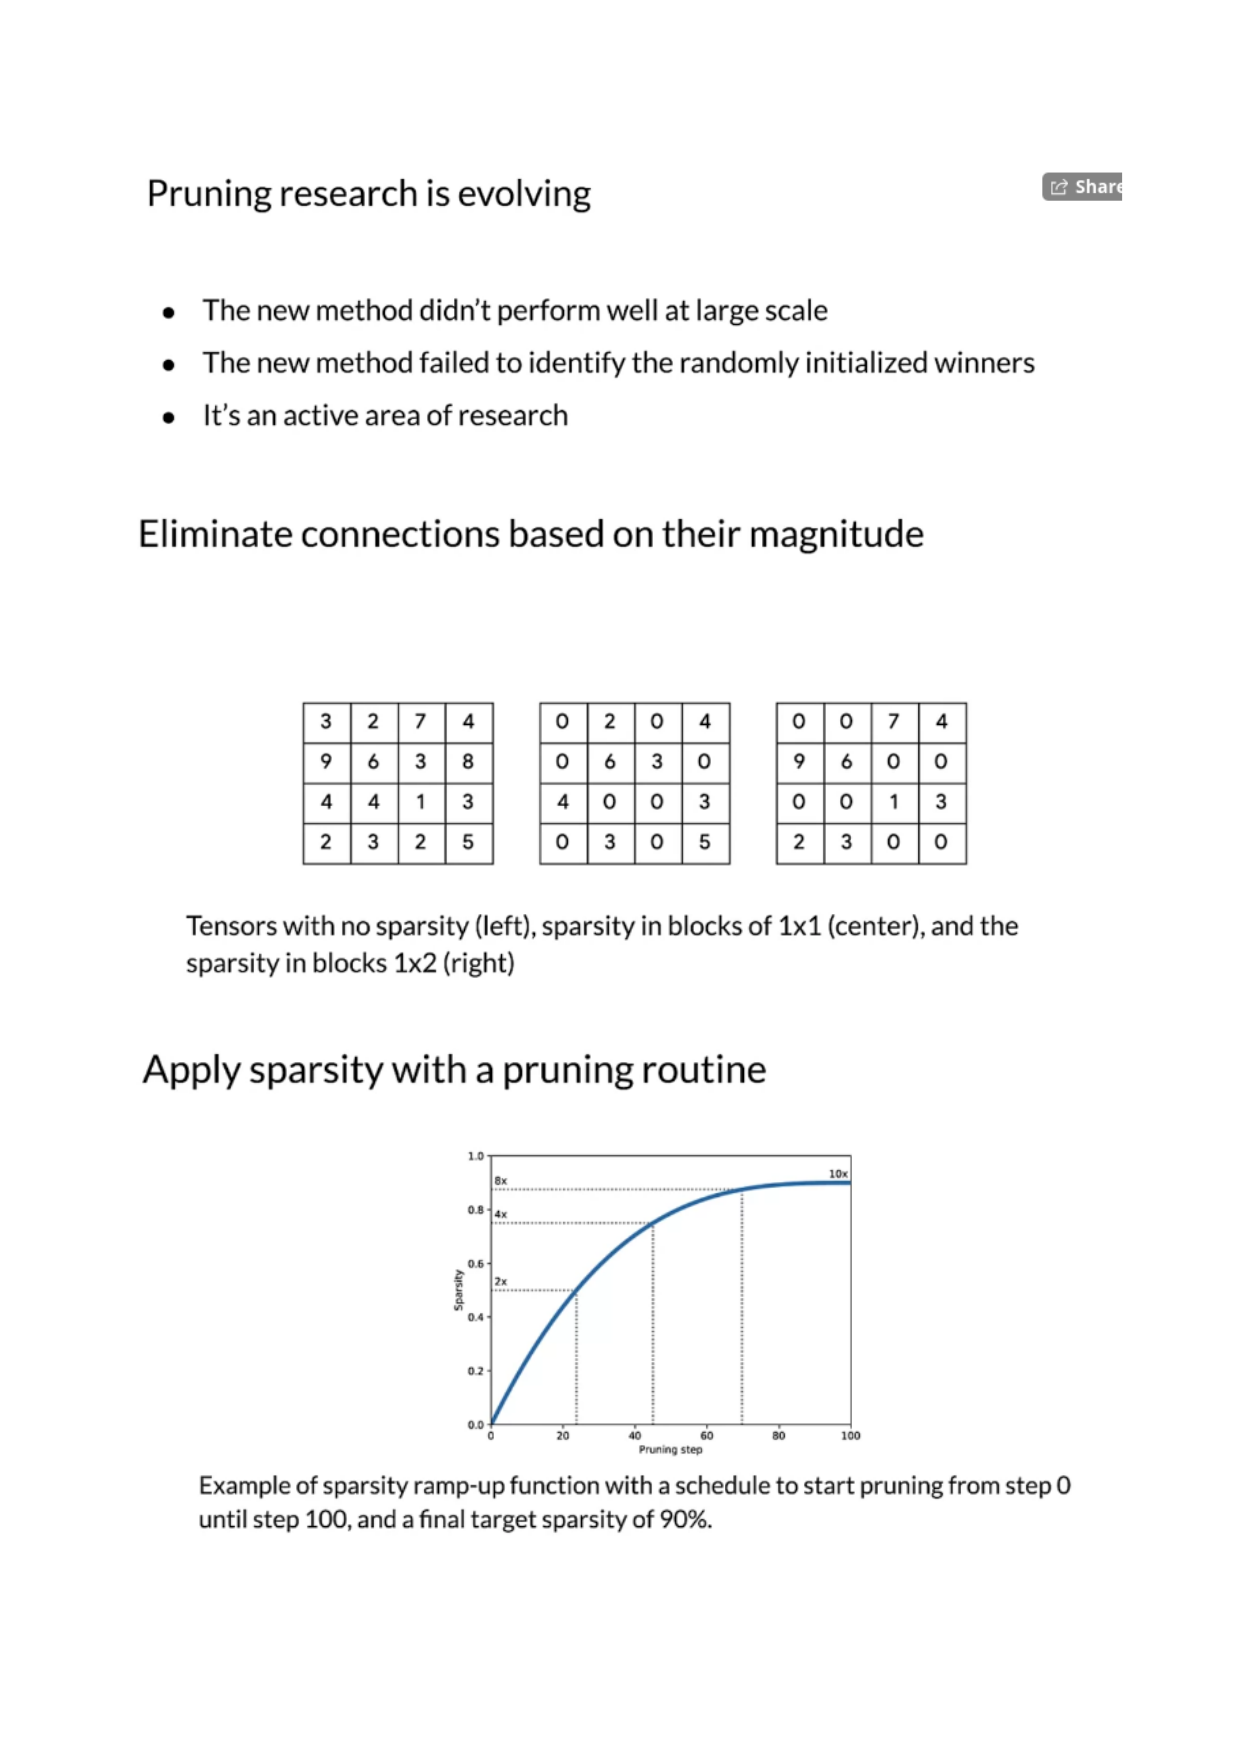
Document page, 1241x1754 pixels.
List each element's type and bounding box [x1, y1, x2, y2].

picture [118, 1042, 1123, 1556]
picture [118, 502, 1123, 991]
picture [118, 165, 1123, 451]
